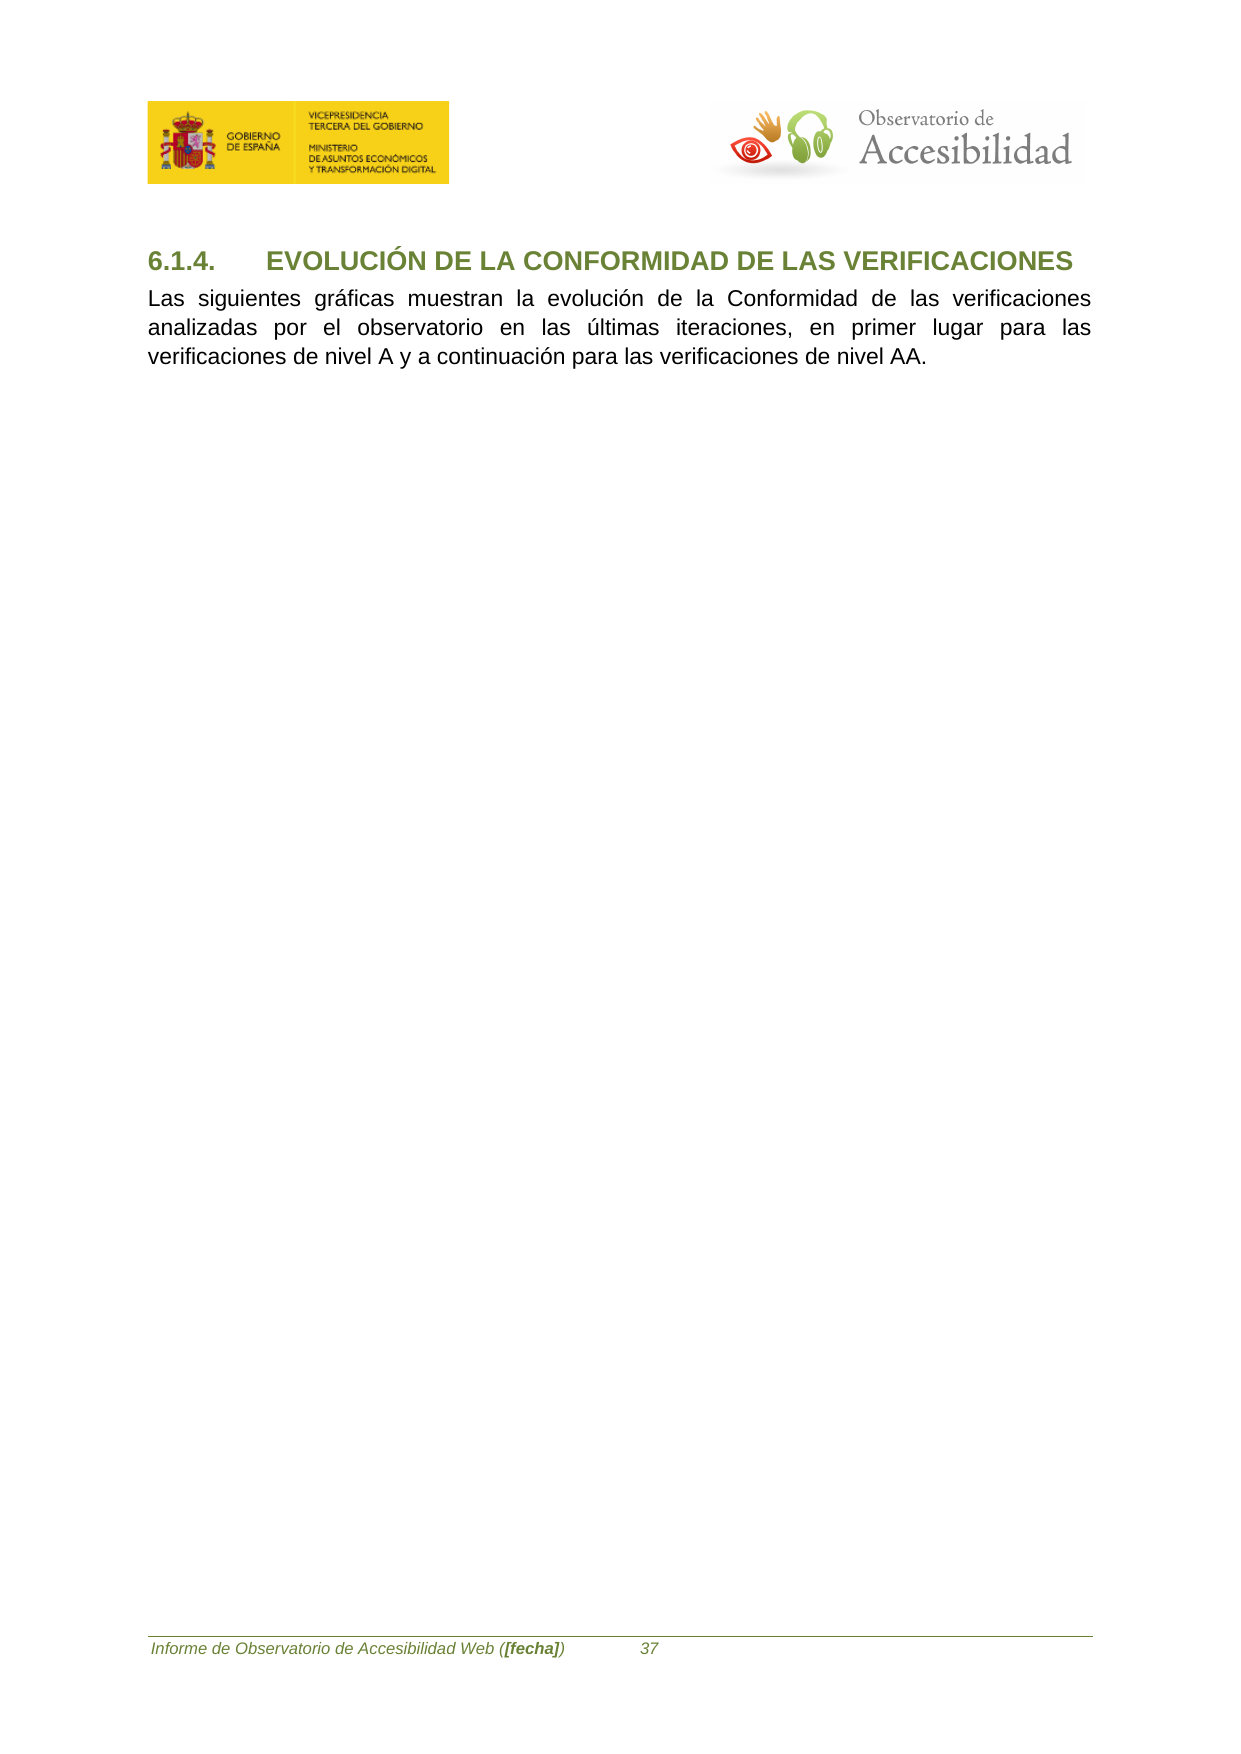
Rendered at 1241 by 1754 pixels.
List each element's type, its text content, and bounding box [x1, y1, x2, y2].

text Las siguientes gráficas muestran la evolución de la Conformidad de las verificaciones analizadas por el observatorio en las últimas iteraciones, en primer lugar para las verificaciones de nivel A y a continuación para las verificaciones de nivel AA. [148, 285, 1092, 369]
picture [710, 101, 1086, 184]
picture [147, 101, 450, 184]
subtitle Evolución de la conformidad de las verificaciones [148, 245, 1092, 276]
